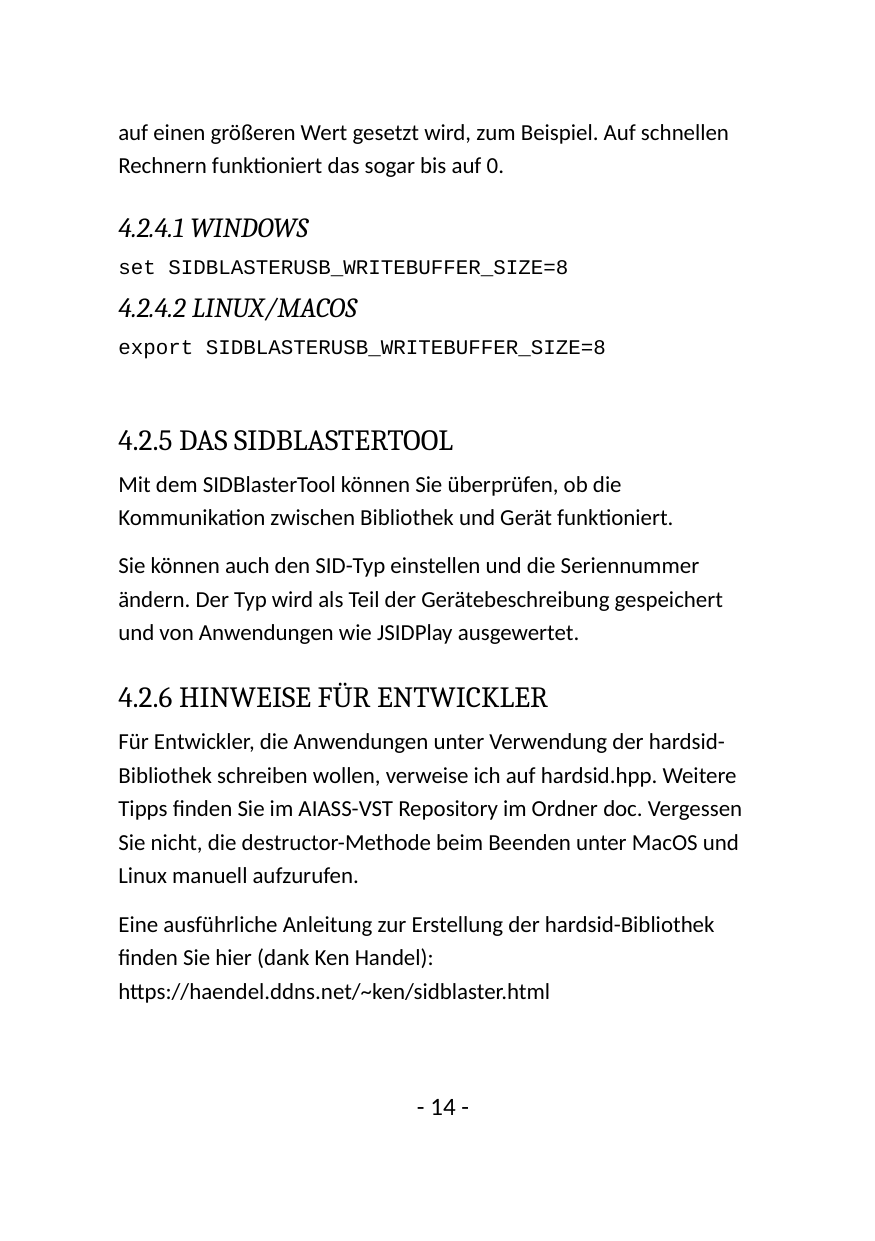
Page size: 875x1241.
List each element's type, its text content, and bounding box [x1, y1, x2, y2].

subtitle Hinweise für Entwickler [118, 681, 756, 715]
subtitle Das SIDBlasterTool [118, 423, 756, 457]
text Für Entwickler, die Anwendungen unter Verwendung der hardsid-Bibliothek schreiben wollen, verweise ich auf hardsid.hpp. Weitere Tipps finden Sie im AIASS-VST Repository im Ordner doc. Vergessen Sie nicht, die destructor-Methode beim Beenden unter MacOS und Linux manuell aufzurufen. [118, 727, 756, 890]
text export SIDBLASTERUSB_WRITEBUFFER_SIZE=8 [118, 337, 756, 361]
text Mit dem SIDBlasterTool können Sie überprüfen, ob die Kommunikation zwischen Bibliothek und Gerät funktioniert. [118, 470, 756, 531]
text auf einen größeren Wert gesetzt wird, zum Beispiel. Auf schnellen Rechnern funktioniert das sogar bis auf 0. [118, 118, 756, 180]
text Eine ausführliche Anleitung zur Erstellung der hardsid-Bibliothek finden Sie hier (dank Ken Handel): https://haendel.ddns.net/~ken/sidblaster.html [118, 910, 756, 1005]
text set SIDBLASTERUSB_WRITEBUFFER_SIZE=8 [118, 257, 756, 280]
subtitle Windows [118, 212, 756, 244]
text Sie können auch den SID-Typ einstellen und die Seriennummer ändern. Der Typ wird als Teil der Gerätebeschreibung gespeichert und von Anwendungen wie JSIDPlay ausgewertet. [118, 551, 756, 647]
subtitle Linux/MacOS [118, 293, 756, 325]
